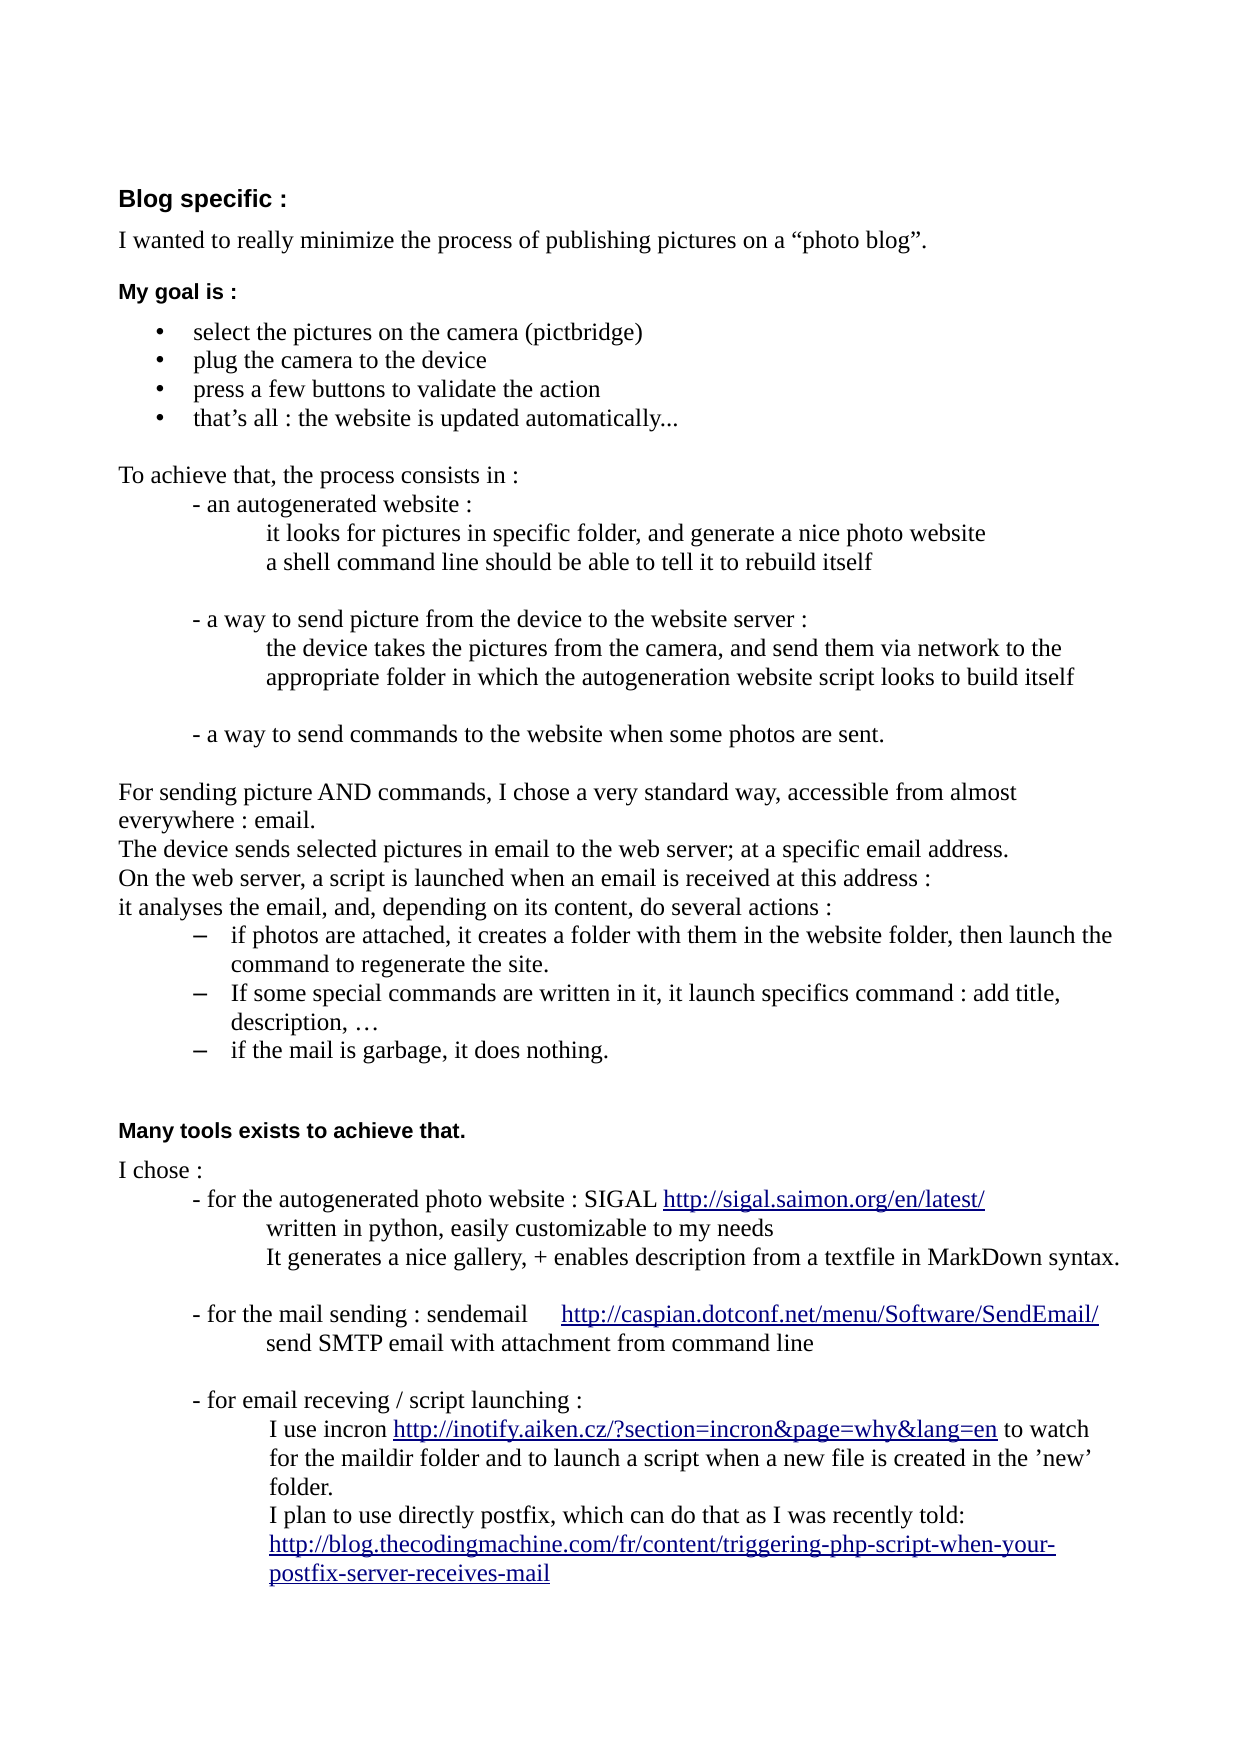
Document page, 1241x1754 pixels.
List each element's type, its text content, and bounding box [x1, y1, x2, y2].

subtitle My goal is : [118, 279, 1122, 304]
list plug the camera to the device [156, 345, 1122, 374]
subtitle Many tools exists to achieve that. [118, 1118, 1122, 1143]
text it analyses the email, and, depending on its content, do several actions : [118, 892, 1122, 920]
text - a way to send picture from the device to the website server : [118, 604, 1122, 633]
list select the pictures on the camera (pictbridge) [156, 317, 1122, 345]
text I use incron http://inotify.aiken.cz/?section=incron&page=why&lang=en to watch for the maildir folder and to launch a script when a new file is created in the ’new’ folder. [269, 1414, 1122, 1501]
text I wanted to really minimize the process of publishing pictures on a “photo blog”. [118, 225, 1122, 254]
subtitle Blog specific : [118, 184, 1122, 213]
text - an autogenerated website : it looks for pictures in specific folder, and generate a nice photo website a shell command line should be able to tell it to rebuild itself [118, 489, 1122, 575]
text It generates a nice gallery, + enables description from a textfile in MarkDown syntax. [118, 1242, 1122, 1271]
list if the mail is garbage, it does nothing. [193, 1035, 1122, 1064]
text - for the autogenerated photo website : SIGAL http://sigal.saimon.org/en/latest/ [118, 1184, 1122, 1213]
text For sending picture AND commands, I chose a very standard way, accessible from almost everywhere : email. The device sends selected pictures in email to the web server; at a specific email address. [118, 777, 1122, 863]
text - for email receving / script launching : [118, 1386, 1122, 1414]
list If some special commands are written in it, it launch specifics command : add title, description, … [193, 978, 1122, 1035]
text I plan to use directly postfix, which can do that as I was recently told: http://blog.thecodingmachine.com/fr/content/triggering-php-script-when-your-postfix-server-receives-mail [269, 1501, 1122, 1587]
text written in python, easily customizable to my needs [118, 1213, 1122, 1242]
text - for the mail sending : sendemail http://caspian.dotconf.net/menu/Software/SendEmail/ [118, 1299, 1122, 1328]
text On the web server, a script is launched when an email is received at this address : [118, 863, 1122, 892]
text the device takes the pictures from the camera, and send them via network to the appropriate folder in which the autogeneration website script looks to build itself [118, 633, 1122, 690]
text send SMTP email with attachment from command line [118, 1328, 1122, 1357]
text I chose : [118, 1156, 1122, 1184]
text To achieve that, the process consists in : [118, 460, 1122, 489]
list if photos are attached, it creates a folder with them in the website folder, then launch the command to regenerate the site. [193, 920, 1122, 978]
list that’s all : the website is updated automatically... [156, 403, 1122, 432]
text - a way to send commands to the website when some photos are sent. [118, 719, 1122, 748]
list press a few buttons to validate the action [156, 374, 1122, 403]
